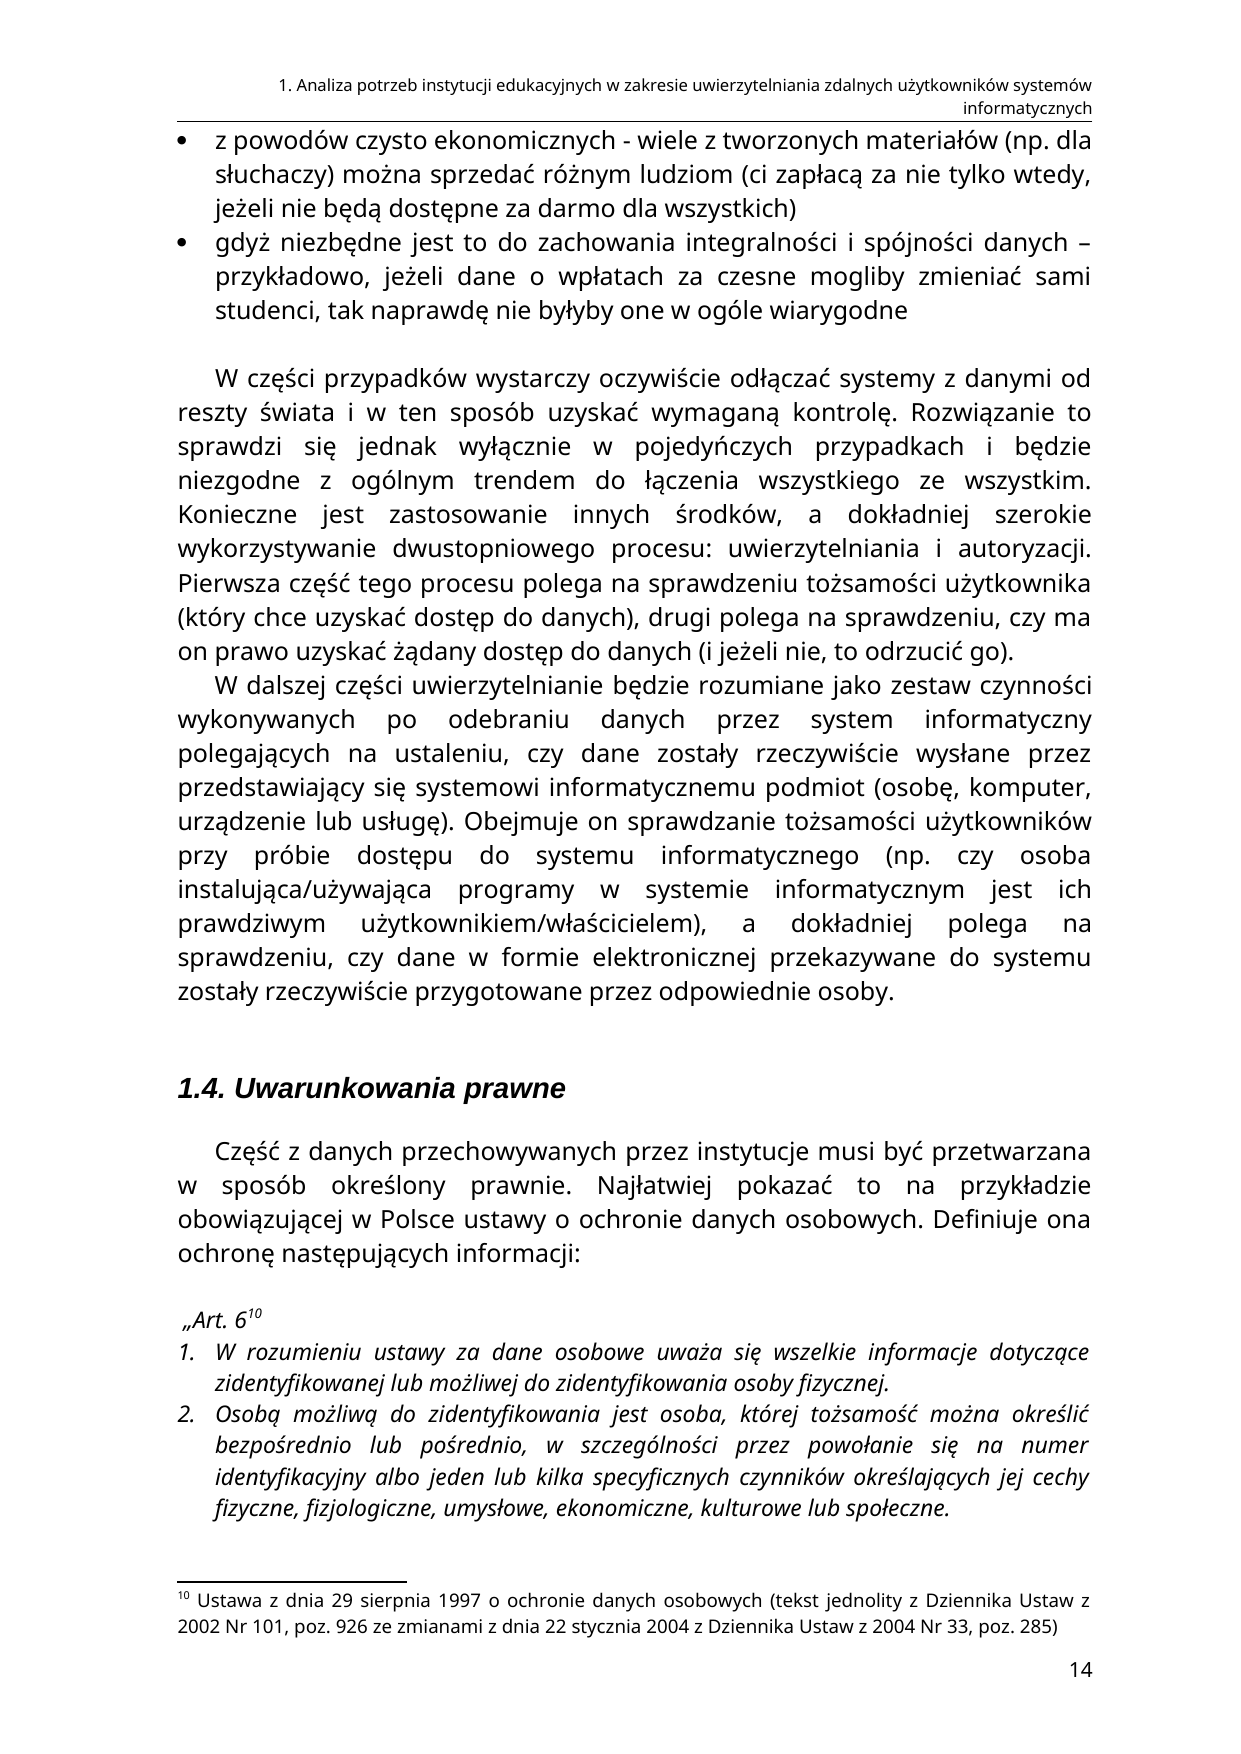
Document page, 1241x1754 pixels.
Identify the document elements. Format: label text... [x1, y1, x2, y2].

text Część z danych przechowywanych przez instytucje musi być przetwarzana w sposób określony prawnie. Najłatwiej pokazać to na przykładzie obowiązującej w Polsce ustawy o ochronie danych osobowych. Definiuje ona ochronę następujących informacji: [177, 1134, 1092, 1270]
list gdyż niezbędne jest to do zachowania integralności i spójności danych – przykładowo, jeżeli dane o wpłatach za czesne mogliby zmieniać sami studenci, tak naprawdę nie byłyby one w ogóle wiarygodne [177, 224, 1092, 327]
text W części przypadków wystarczy oczywiście odłączać systemy z danymi od reszty świata i w ten sposób uzyskać wymaganą kontrolę. Rozwiązanie to sprawdzi się jednak wyłącznie w pojedyńczych przypadkach i będzie niezgodne z ogólnym trendem do łączenia wszystkiego ze wszystkim. Konieczne jest zastosowanie innych środków, a dokładniej szerokie wykorzystywanie dwustopniowego procesu: uwierzytelniania i autoryzacji. Pierwsza część tego procesu polega na sprawdzeniu tożsamości użytkownika (który chce uzyskać dostęp do danych), drugi polega na sprawdzeniu, czy ma on prawo uzyskać żądany dostęp do danych (i jeżeli nie, to odrzucić go). [177, 361, 1092, 667]
text „Art. 6 [177, 1304, 1092, 1336]
text Ustawa z dnia 29 sierpnia 1997 o ochronie danych osobowych (tekst jednolity z Dziennika Ustaw z 2002 Nr 101, poz. 926 ze zmianami z dnia 22 stycznia 2004 z Dziennika Ustaw z 2004 Nr 33, poz. 285) [177, 1588, 1092, 1639]
subtitle 1.4. Uwarunkowania prawne [177, 1071, 1092, 1105]
list Osobą możliwą do zidentyfikowania jest osoba, której tożsamość można określić bezpośrednio lub pośrednio, w szczególności przez powołanie się na numer identyfikacyjny albo jeden lub kilka specyficznych czynników określających jej cechy fizyczne, fizjologiczne, umysłowe, ekonomiczne, kulturowe lub społeczne. [177, 1398, 1092, 1523]
text W dalszej części uwierzytelnianie będzie rozumiane jako zestaw czynności wykonywanych po odebraniu danych przez system informatyczny polegających na ustaleniu, czy dane zostały rzeczywiście wysłane przez przedstawiający się systemowi informatycznemu podmiot (osobę, komputer, urządzenie lub usługę). Obejmuje on sprawdzanie tożsamości użytkowników przy próbie dostępu do systemu informatycznego (np. czy osoba instalująca/używająca programy w systemie informatycznym jest ich prawdziwym użytkownikiem/właścicielem), a dokładniej polega na sprawdzeniu, czy dane w formie elektronicznej przekazywane do systemu zostały rzeczywiście przygotowane przez odpowiednie osoby. [177, 667, 1092, 1008]
list W rozumieniu ustawy za dane osobowe uważa się wszelkie informacje dotyczące zidentyfikowanej lub możliwej do zidentyfikowania osoby fizycznej. [177, 1336, 1092, 1398]
list z powodów czysto ekonomicznych - wiele z tworzonych materiałów (np. dla słuchaczy) można sprzedać różnym ludziom (ci zapłacą za nie tylko wtedy, jeżeli nie będą dostępne za darmo dla wszystkich) [177, 122, 1092, 224]
